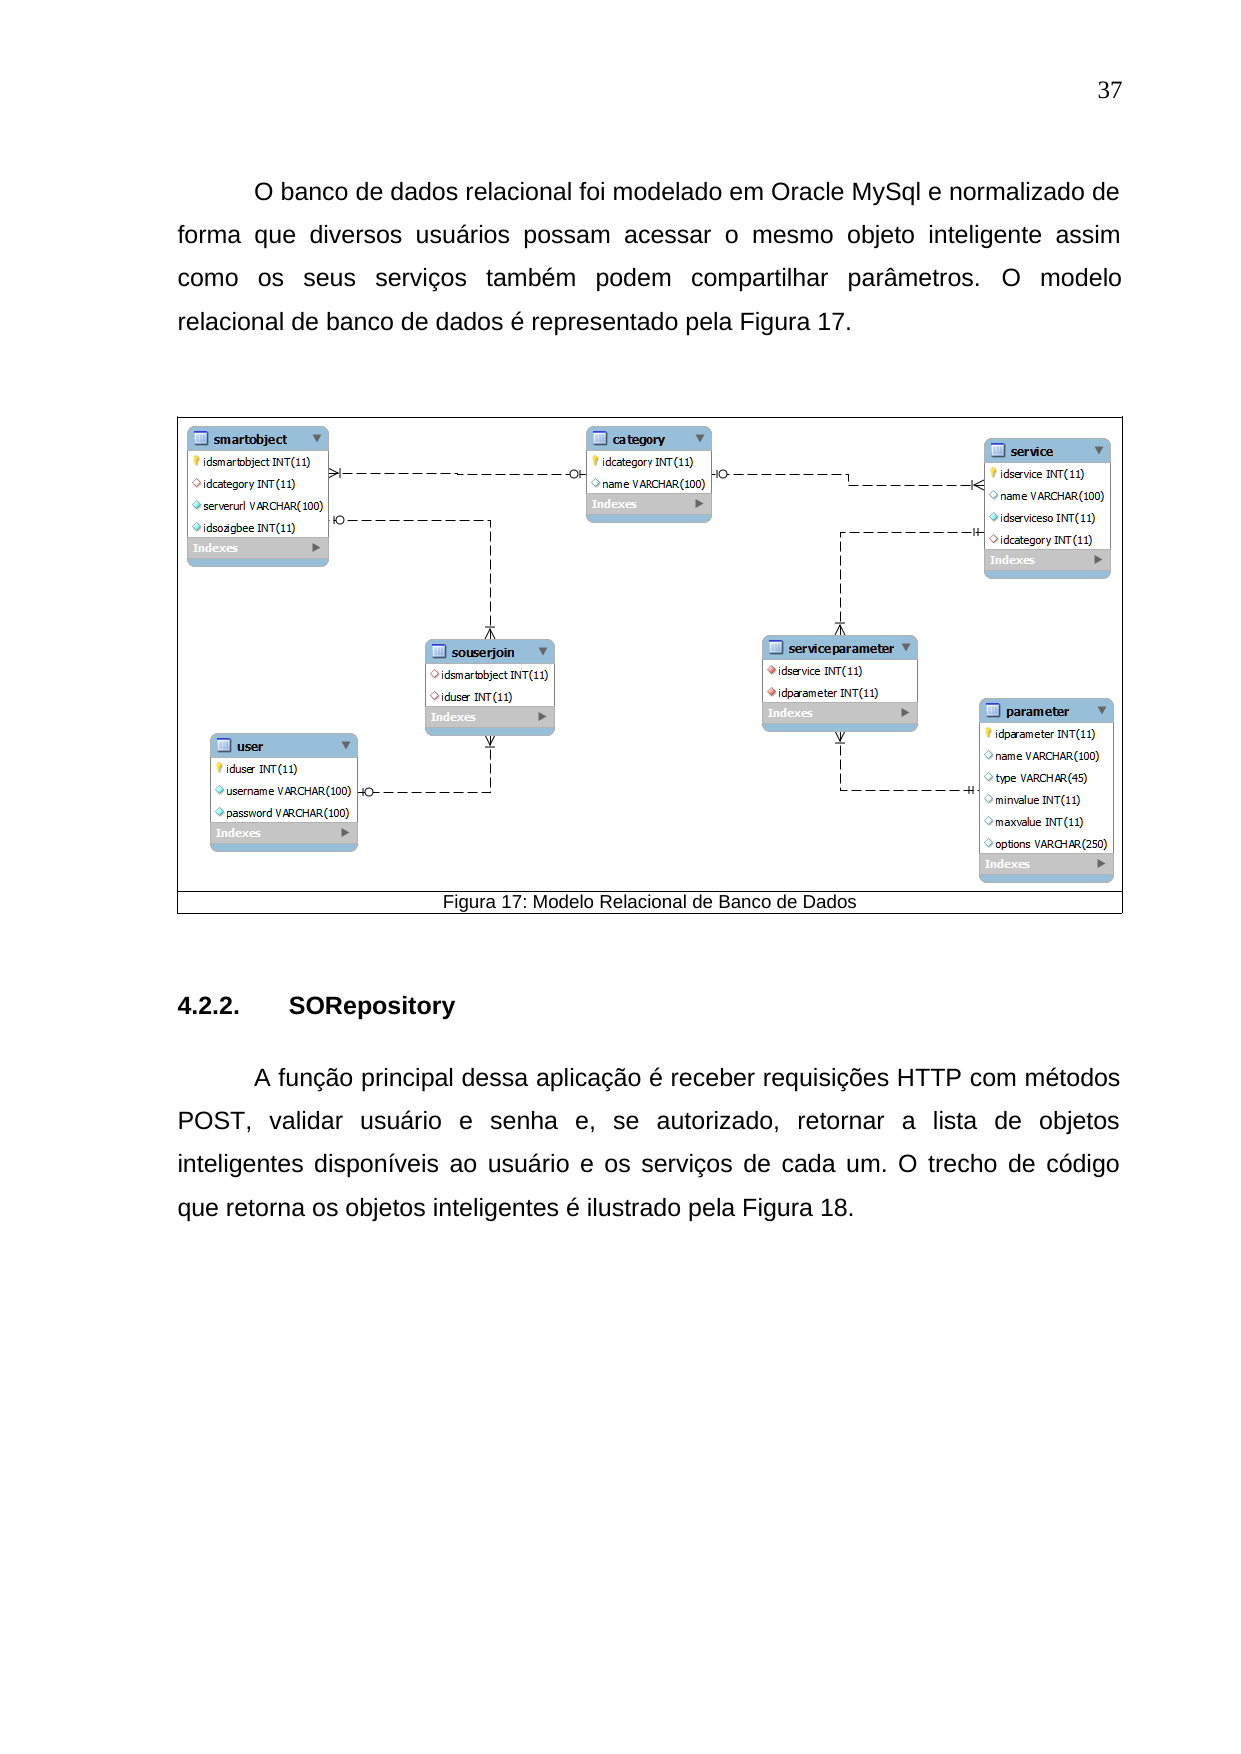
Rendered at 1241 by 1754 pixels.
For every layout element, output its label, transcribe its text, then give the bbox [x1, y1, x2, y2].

text O banco de dados relacional foi modelado em Oracle MySql e normalizado de forma que diversos usuários possam acessar o mesmo objeto inteligente assim como os seus serviços também podem compartilhar parâmetros. O modelo relacional de banco de dados é representado pela Figura 17. [177, 177, 1122, 335]
list SORepository [177, 991, 1122, 1020]
text Figura 17: Modelo Relacional de Banco de Dados [178, 892, 1122, 913]
text A função principal dessa aplicação é receber requisições HTTP com métodos POST, validar usuário e senha e, se autorizado, retornar a lista de objetos inteligentes disponíveis ao usuário e os serviços de cada um. O trecho de código que retorna os objetos inteligentes é ilustrado pela Figura 18. [177, 1063, 1122, 1221]
picture [178, 418, 1122, 891]
